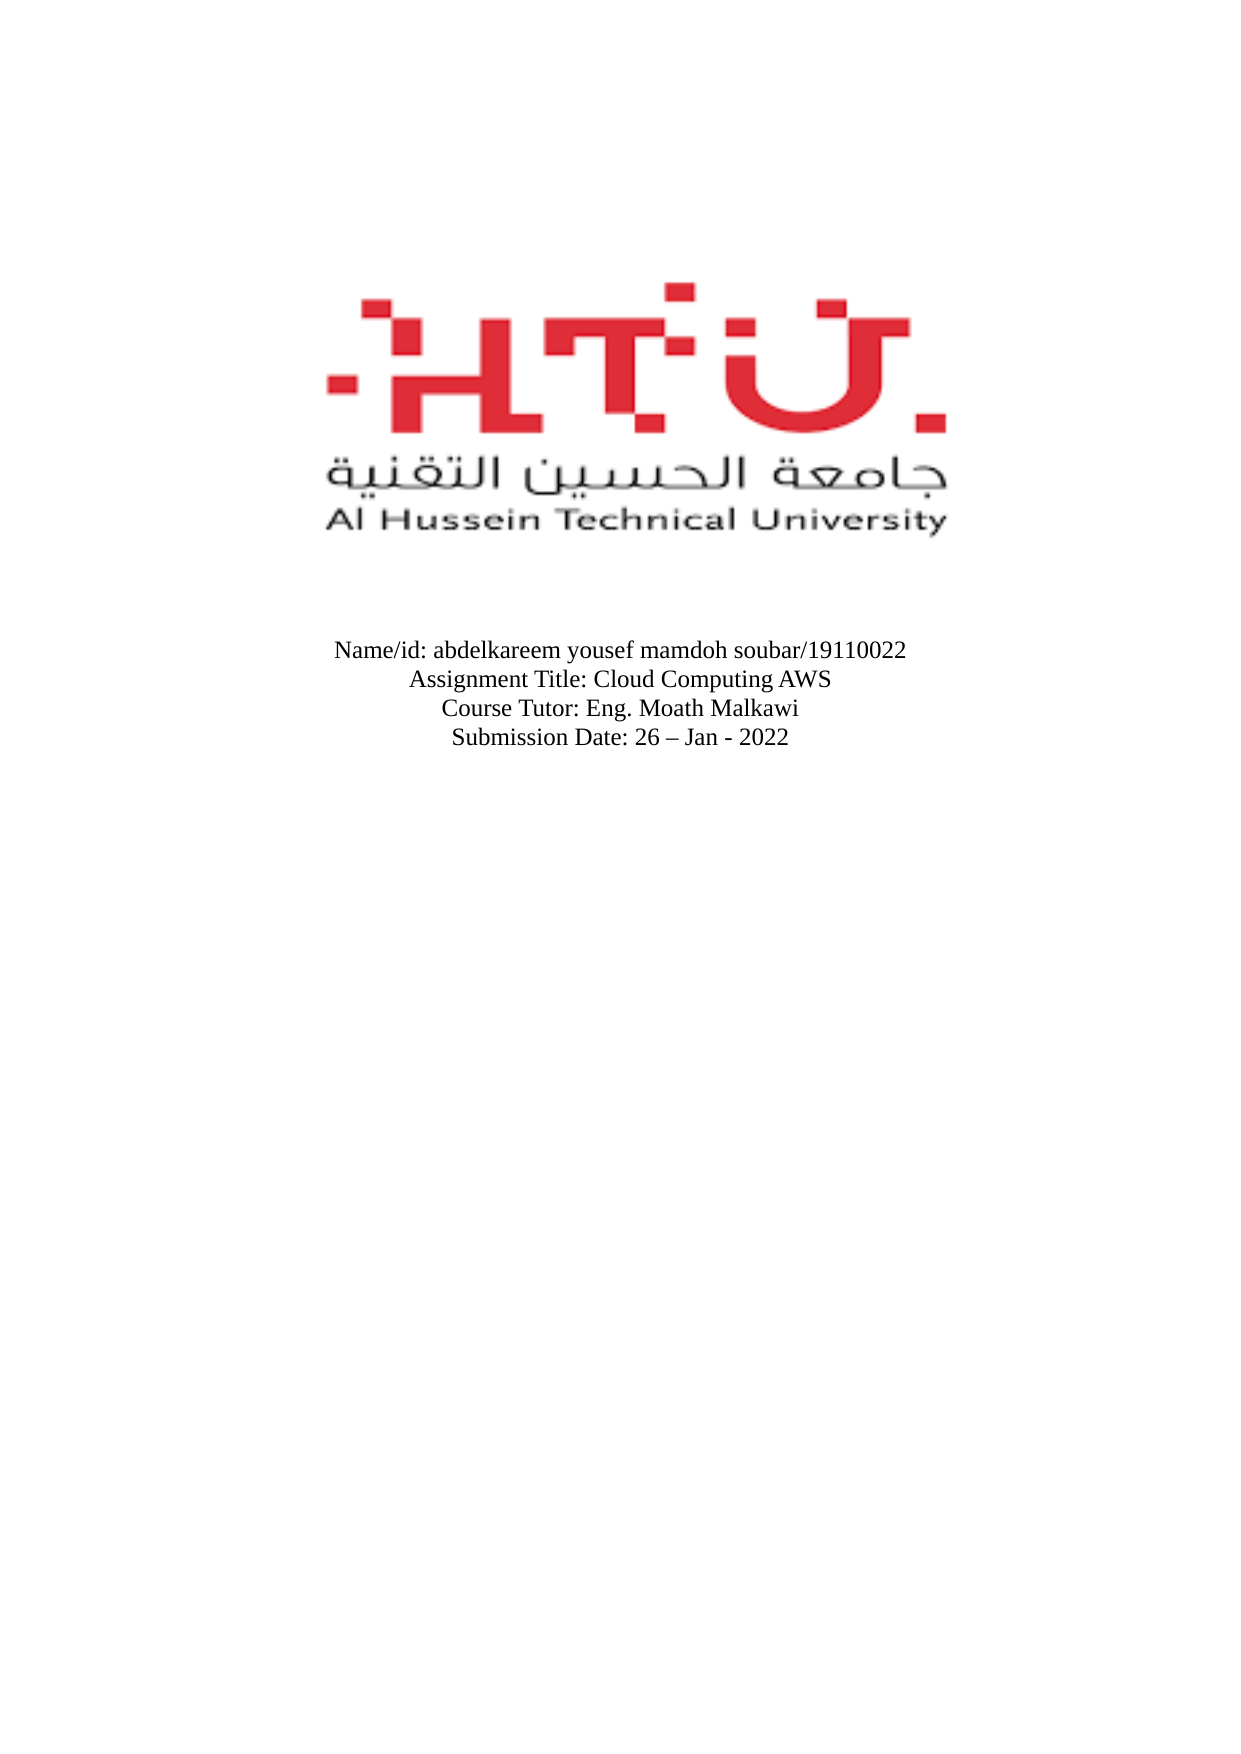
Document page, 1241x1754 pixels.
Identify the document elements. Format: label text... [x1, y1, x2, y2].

text Course Tutor: Eng. Moath Malkawi [118, 693, 1122, 722]
text Submission Date: 26 – Jan - 2022 [118, 722, 1122, 751]
text Assignment Title: Cloud Computing AWS [118, 664, 1122, 693]
picture [255, 144, 1019, 619]
text Name/id: abdelkareem yousef mamdoh soubar/19110022 [118, 636, 1122, 664]
